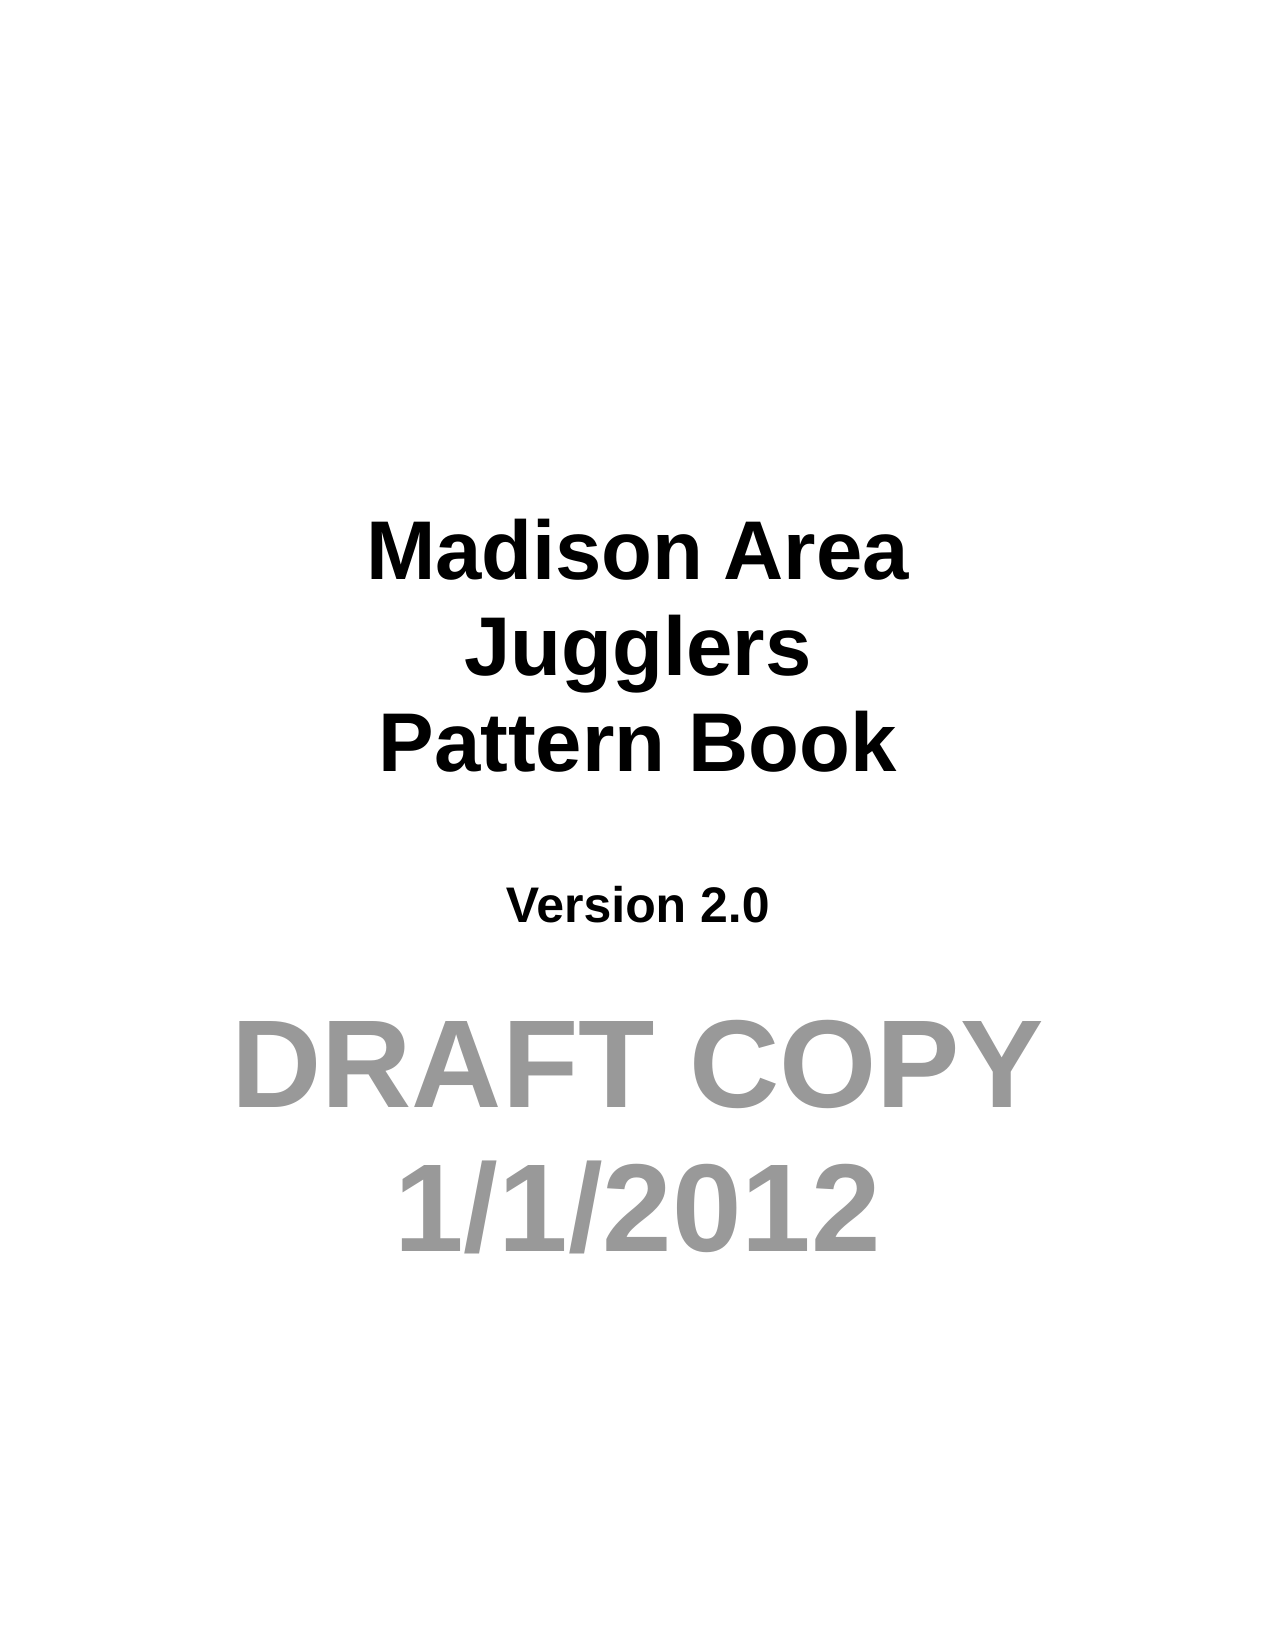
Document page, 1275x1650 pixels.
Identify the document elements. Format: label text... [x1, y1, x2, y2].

text Version 2.0 [118, 875, 1157, 933]
text DRAFT COPY [118, 990, 1157, 1134]
text Madison Area [118, 501, 1157, 597]
text Jugglers [118, 597, 1157, 693]
text 1/1/2012 [118, 1134, 1157, 1278]
text Pattern Book [118, 693, 1157, 789]
